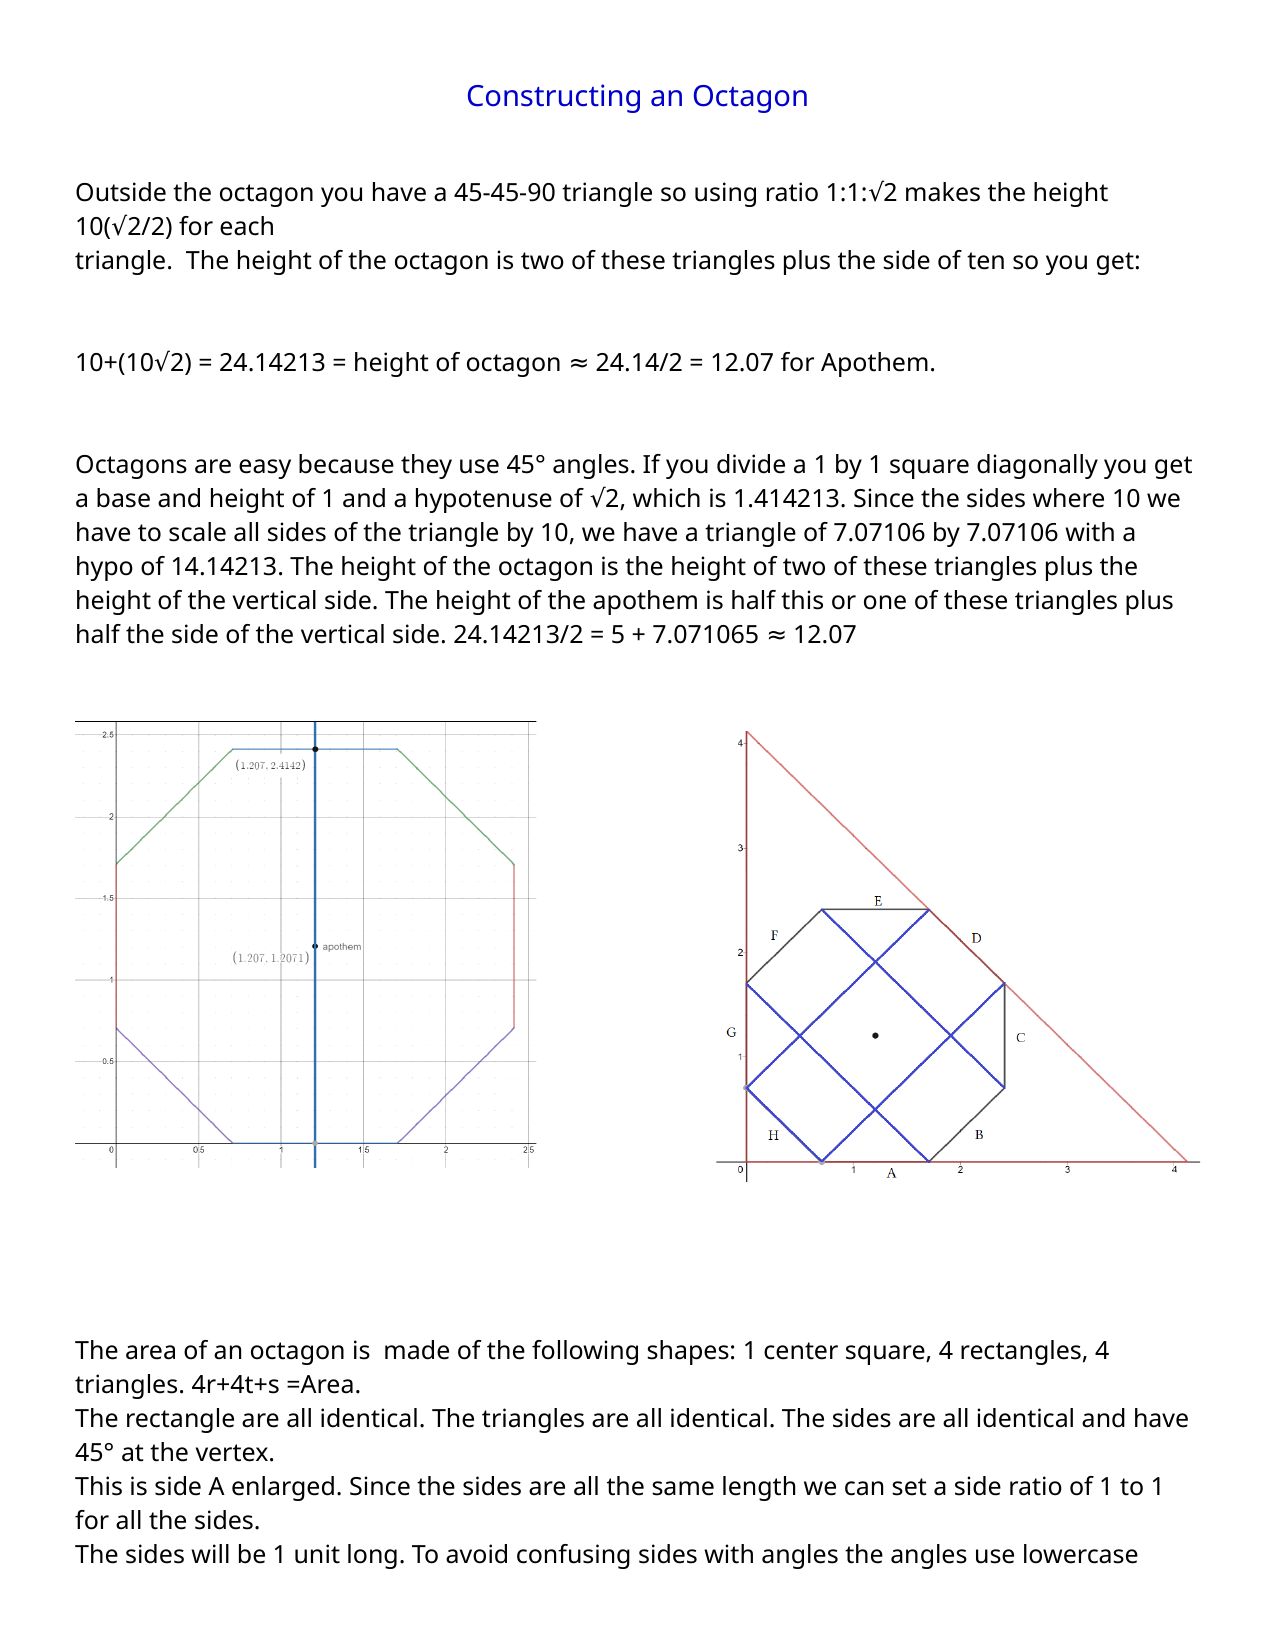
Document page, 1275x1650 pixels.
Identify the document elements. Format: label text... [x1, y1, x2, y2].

text Octagons are easy because they use 45° angles. If you divide a 1 by 1 square diagonally you get a base and height of 1 and a hypotenuse of √2, which is 1.414213. Since the sides where 10 we have to scale all sides of the triangle by 10, we have a triangle of 7.07106 by 7.07106 with a hypo of 14.14213. The height of the octagon is the height of two of these triangles plus the height of the vertical side. The height of the apothem is half this or one of these triangles plus half the side of the vertical side. 24.14213/2 = 5 + 7.071065 ≈ 12.07 [75, 447, 1200, 651]
text Outside the octagon you have a 45-45-90 triangle so using ratio 1:1:√2 makes the height 10(√2/2) for each [75, 174, 1200, 242]
text The area of an octagon is made of the following shapes: 1 center square, 4 rectangles, 4 triangles. 4r+4t+s =Area. [75, 1332, 1200, 1401]
text Constructing an Octagon [75, 75, 1200, 115]
text This is side A enlarged. Since the sides are all the same length we can set a side ratio of 1 to 1 for all the sides. [75, 1469, 1200, 1537]
picture [75, 721, 537, 1172]
text The sides will be 1 unit long. To avoid confusing sides with angles the angles use lowercase [75, 1537, 1200, 1571]
text The rectangle are all identical. The triangles are all identical. The sides are all identical and have 45° at the vertex. [75, 1401, 1200, 1469]
text 10+(10√2) = 24.14213 = height of octagon ≈ 24.14/2 = 12.07 for Apothem. [75, 344, 1200, 379]
text triangle. The height of the octagon is two of these triangles plus the side of ten so you get: [75, 242, 1200, 276]
